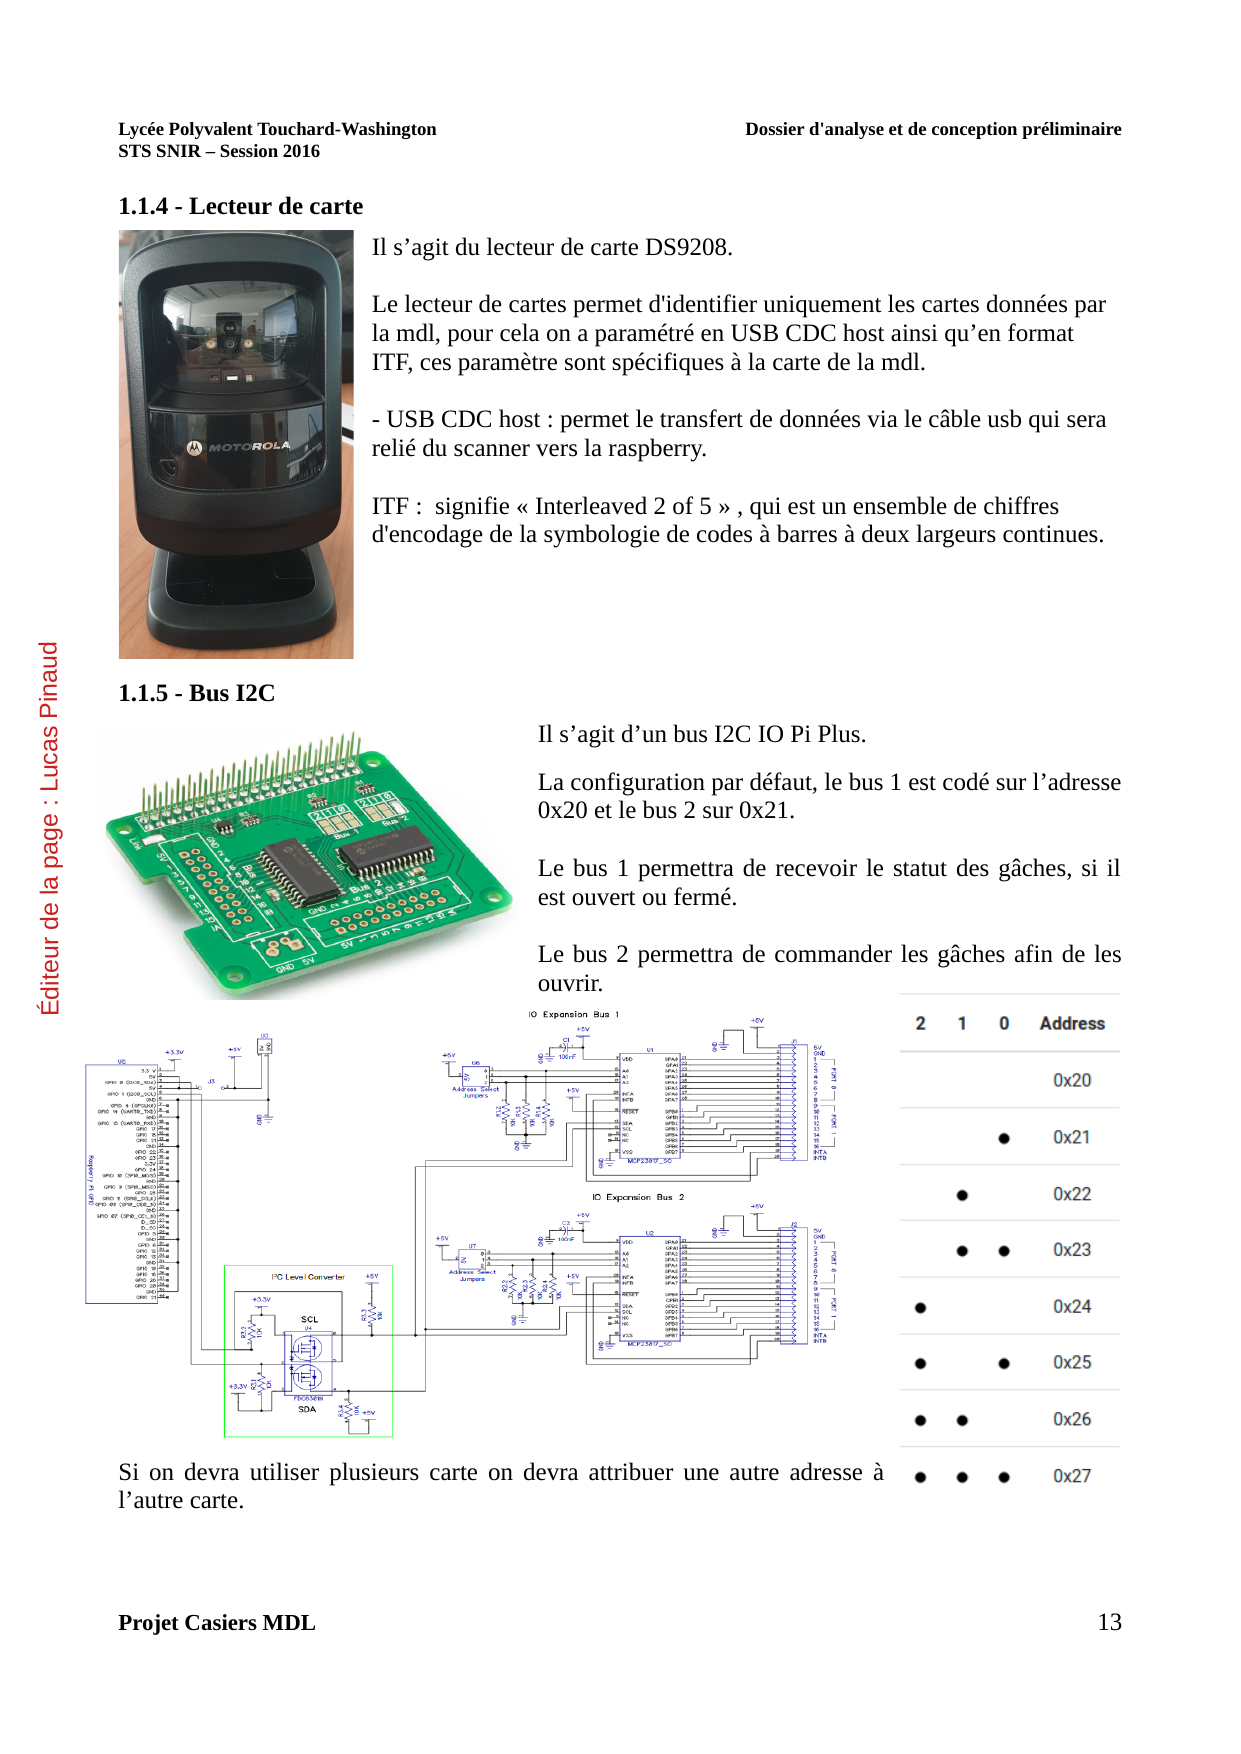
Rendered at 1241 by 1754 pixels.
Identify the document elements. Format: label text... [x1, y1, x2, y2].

subtitle 1.1.4 - Lecteur de carte [118, 191, 1122, 219]
text - USB CDC host : permet le transfert de données via le câble usb qui sera relié du scanner vers la raspberry. [354, 404, 1122, 462]
text Si on devra utiliser plusieurs carte on devra attribuer une autre adresse à l’autre carte. [118, 1428, 1122, 1514]
text Le lecteur de cartes permet d'identifier uniquement les cartes données par la mdl, pour cela on a paramétré en USB CDC host ainsi qu’en format ITF, ces paramètre sont spécifiques à la carte de la mdl. [354, 289, 1122, 376]
picture [95, 731, 520, 1000]
picture [118, 230, 354, 659]
text Il s’agit du lecteur de carte DS9208. [354, 232, 1122, 261]
text Il s’agit d’un bus I2C IO Pi Plus. [118, 719, 1122, 748]
text Le bus 1 permettra de recevoir le statut des gâches, si il est ouvert ou fermé. [520, 853, 1122, 910]
text Le bus 2 permettra de commander les gâches afin de les ouvrir. [520, 939, 1122, 997]
picture [76, 1004, 846, 1439]
subtitle 1.1.5 - Bus I2C [118, 678, 1122, 707]
picture [885, 986, 1121, 1509]
text La configuration par défaut, le bus 1 est codé sur l’adresse 0x20 et le bus 2 sur 0x21. [520, 767, 1122, 824]
text ITF : signifie « Interleaved 2 of 5 » , qui est un ensemble de chiffres d'encodage de la symbologie de codes à barres à deux largeurs continues. [354, 491, 1122, 548]
